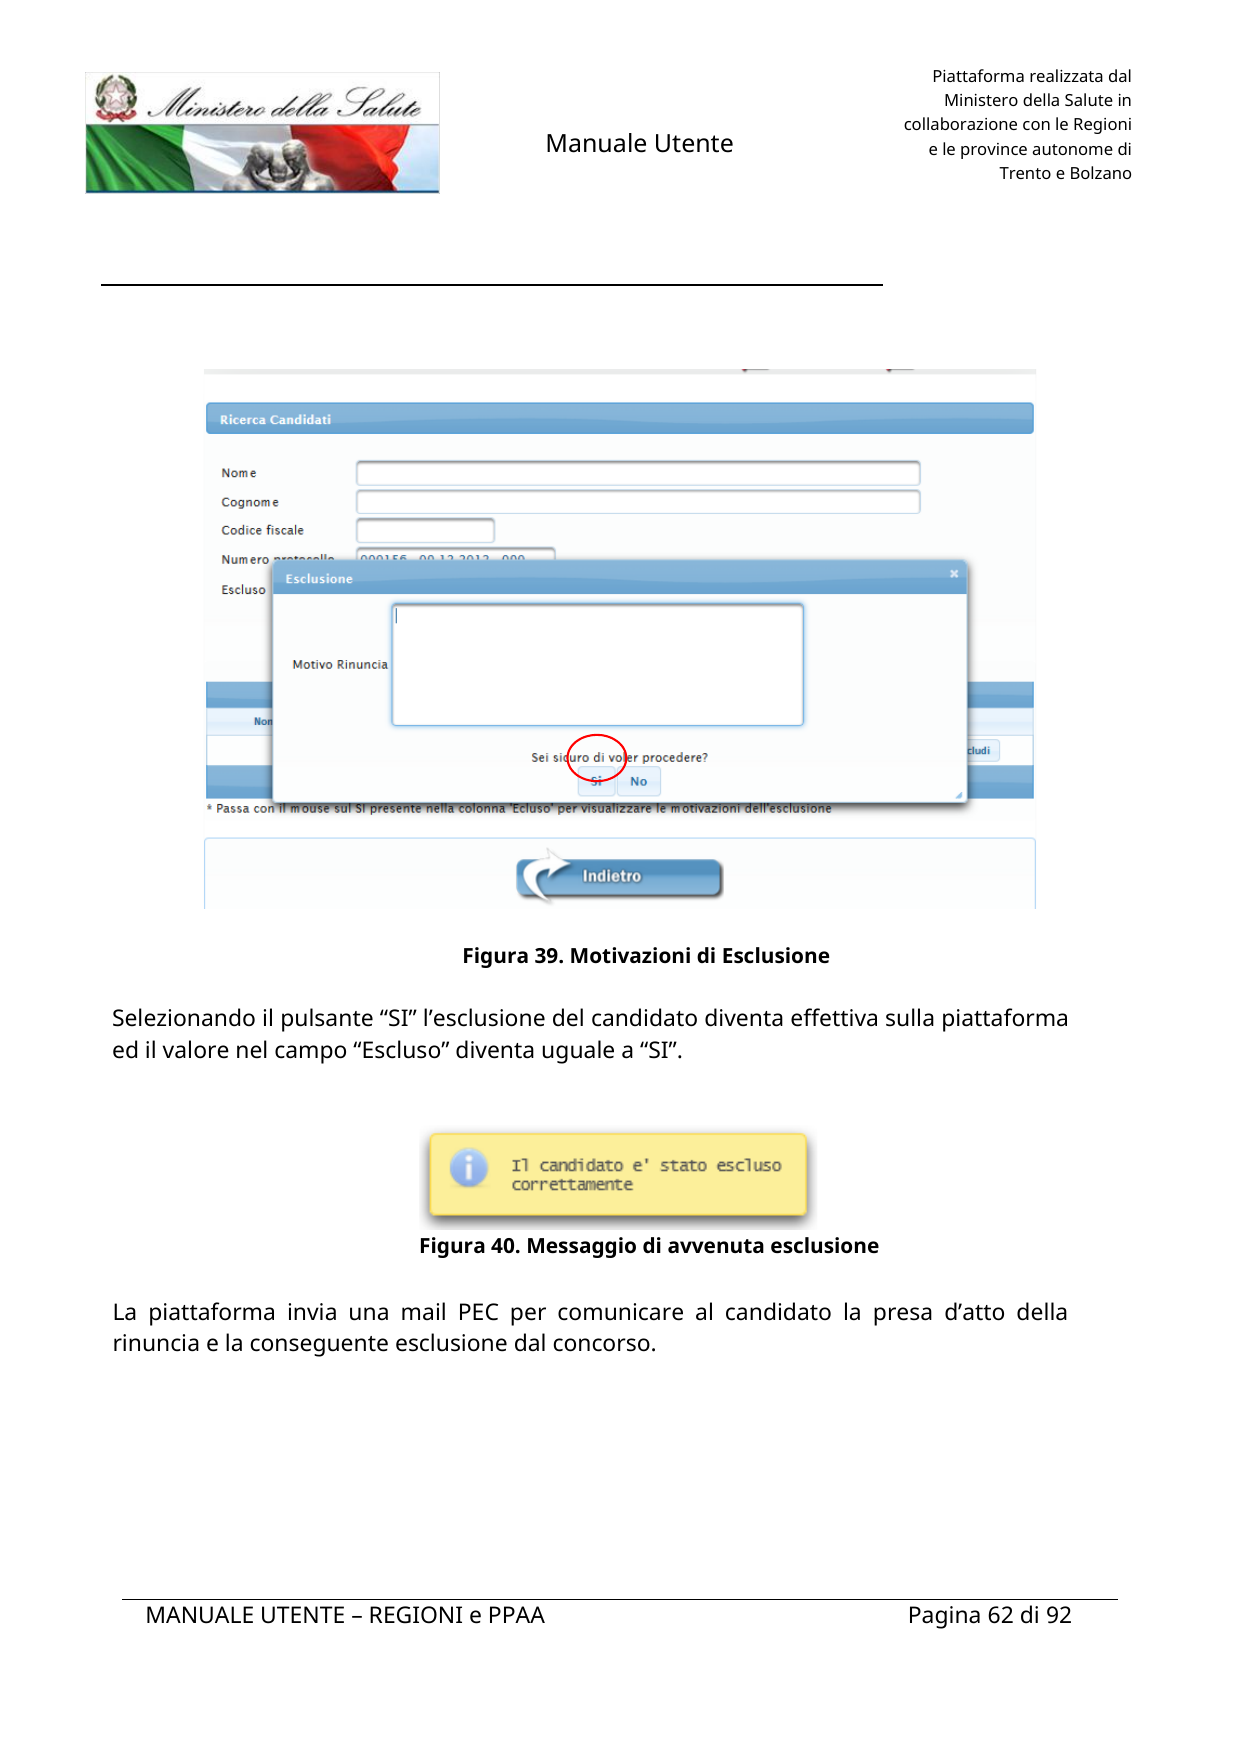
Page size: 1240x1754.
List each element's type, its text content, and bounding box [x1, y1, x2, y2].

text Figura 39. Motivazioni di Esclusione [186, 941, 1069, 969]
text Selezionando il pulsante “SI” l’esclusione del candidato diventa effettiva sulla piattaforma ed il valore nel campo “Escluso” diventa uguale a “SI”. [112, 1002, 1069, 1065]
text La piattaforma invia una mail PEC per comunicare al candidato la presa d’atto della rinuncia e la conseguente esclusione dal concorso. [112, 1295, 1069, 1358]
text Figura 40. Messaggio di avvenuta esclusione [186, 1232, 1069, 1260]
